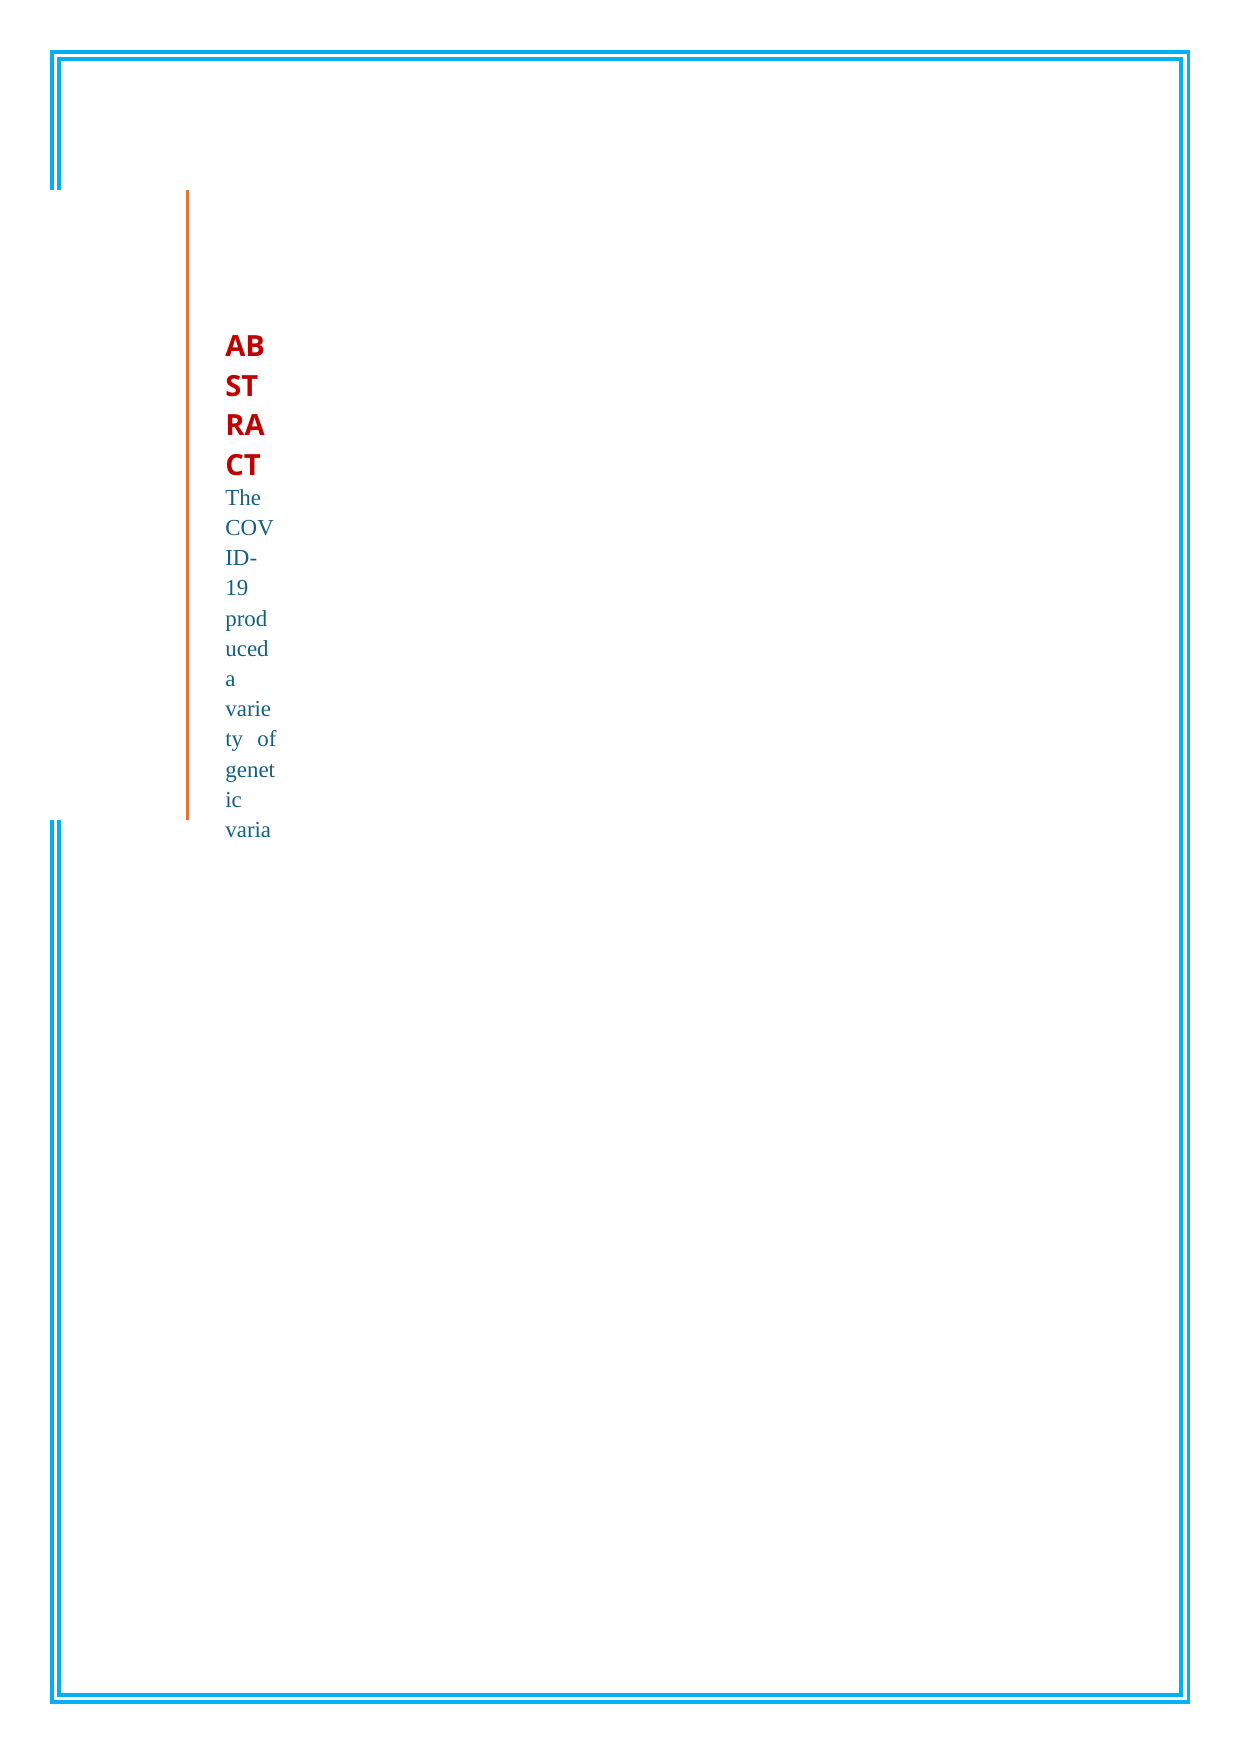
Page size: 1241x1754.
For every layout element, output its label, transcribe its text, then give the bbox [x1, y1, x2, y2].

table_header COVID-19 Variants Dataset Analysis Alpha and Delta were the globally dominant variants. [33, 190, 186, 820]
table_header Abstract The COVID-19 produced a variety of genetic variants, a few variants like Alpha and Delta were responsible for the bulk of reported cases worldwide. Mortality rates remained comparatively low in most countries, and effective monitoring allowed early identification and analysis of new variants. Continuous genomic surveillance remains crucial for future pandemic management. This project systematically analysed the global spread, impact, and dynamics of COVID-19 variants using real-world sequencing data. It involved data cleaning, exploratory analysis, advanced plotting, statistical hypothesis testing, survival analysis, and predictive modelling. MATI ULLAH KHAN (Electronics Degree @ Metropolia UAS Helsinki) Python and Data Analytics & amp; Statistics TX00FV84-3006 Project Report Submitted to: Hamed Ahmadinia (Ph.D.) Instructor – Python for Data Analytics & Statistics Email: hamed.ahmadinia@metropolia.fi Website: www.ahmadinia.fi [189, 190, 314, 820]
